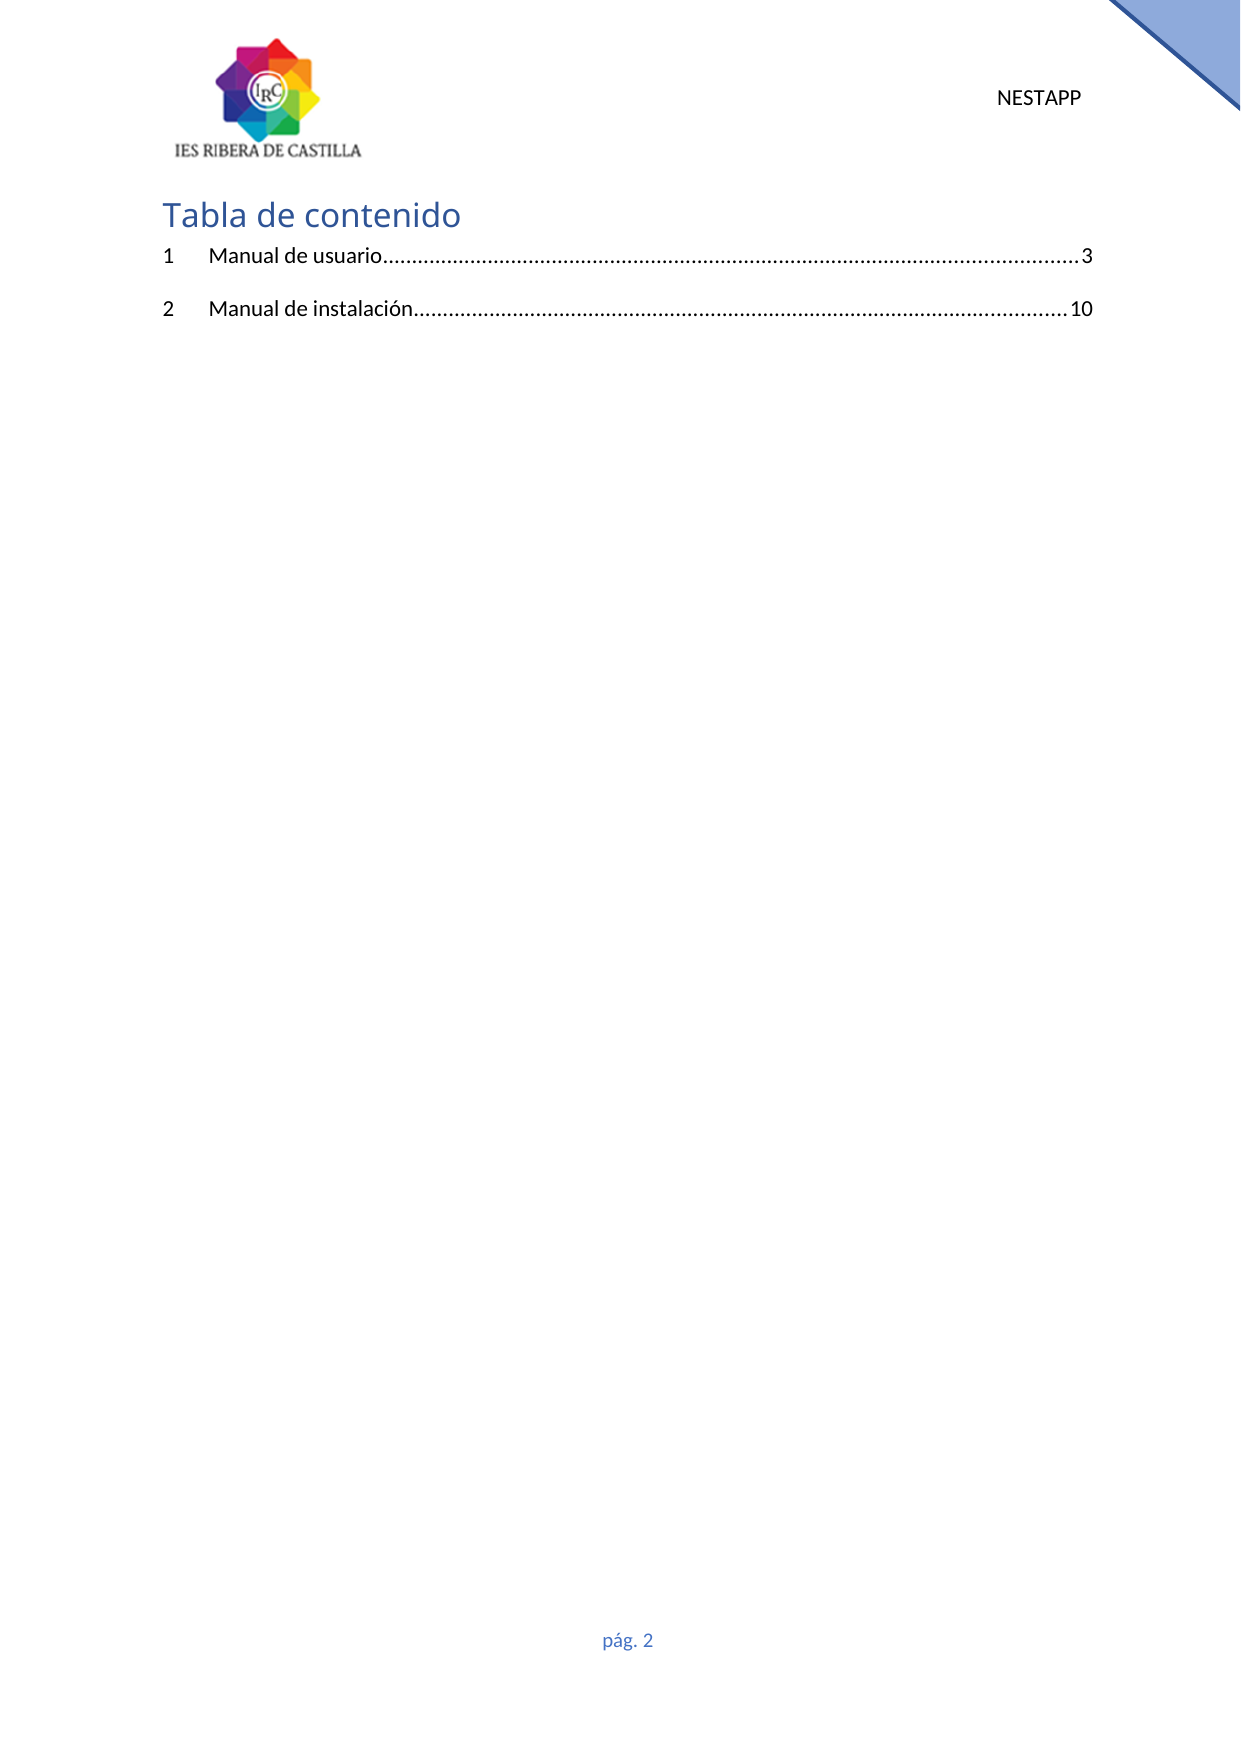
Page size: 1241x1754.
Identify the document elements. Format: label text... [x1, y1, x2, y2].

text 2 Manual de instalación 10 [162, 294, 1093, 322]
text 1 Manual de usuario 3 [162, 241, 1093, 269]
subtitle Tabla de contenido [162, 192, 1093, 237]
picture [173, 29, 366, 164]
